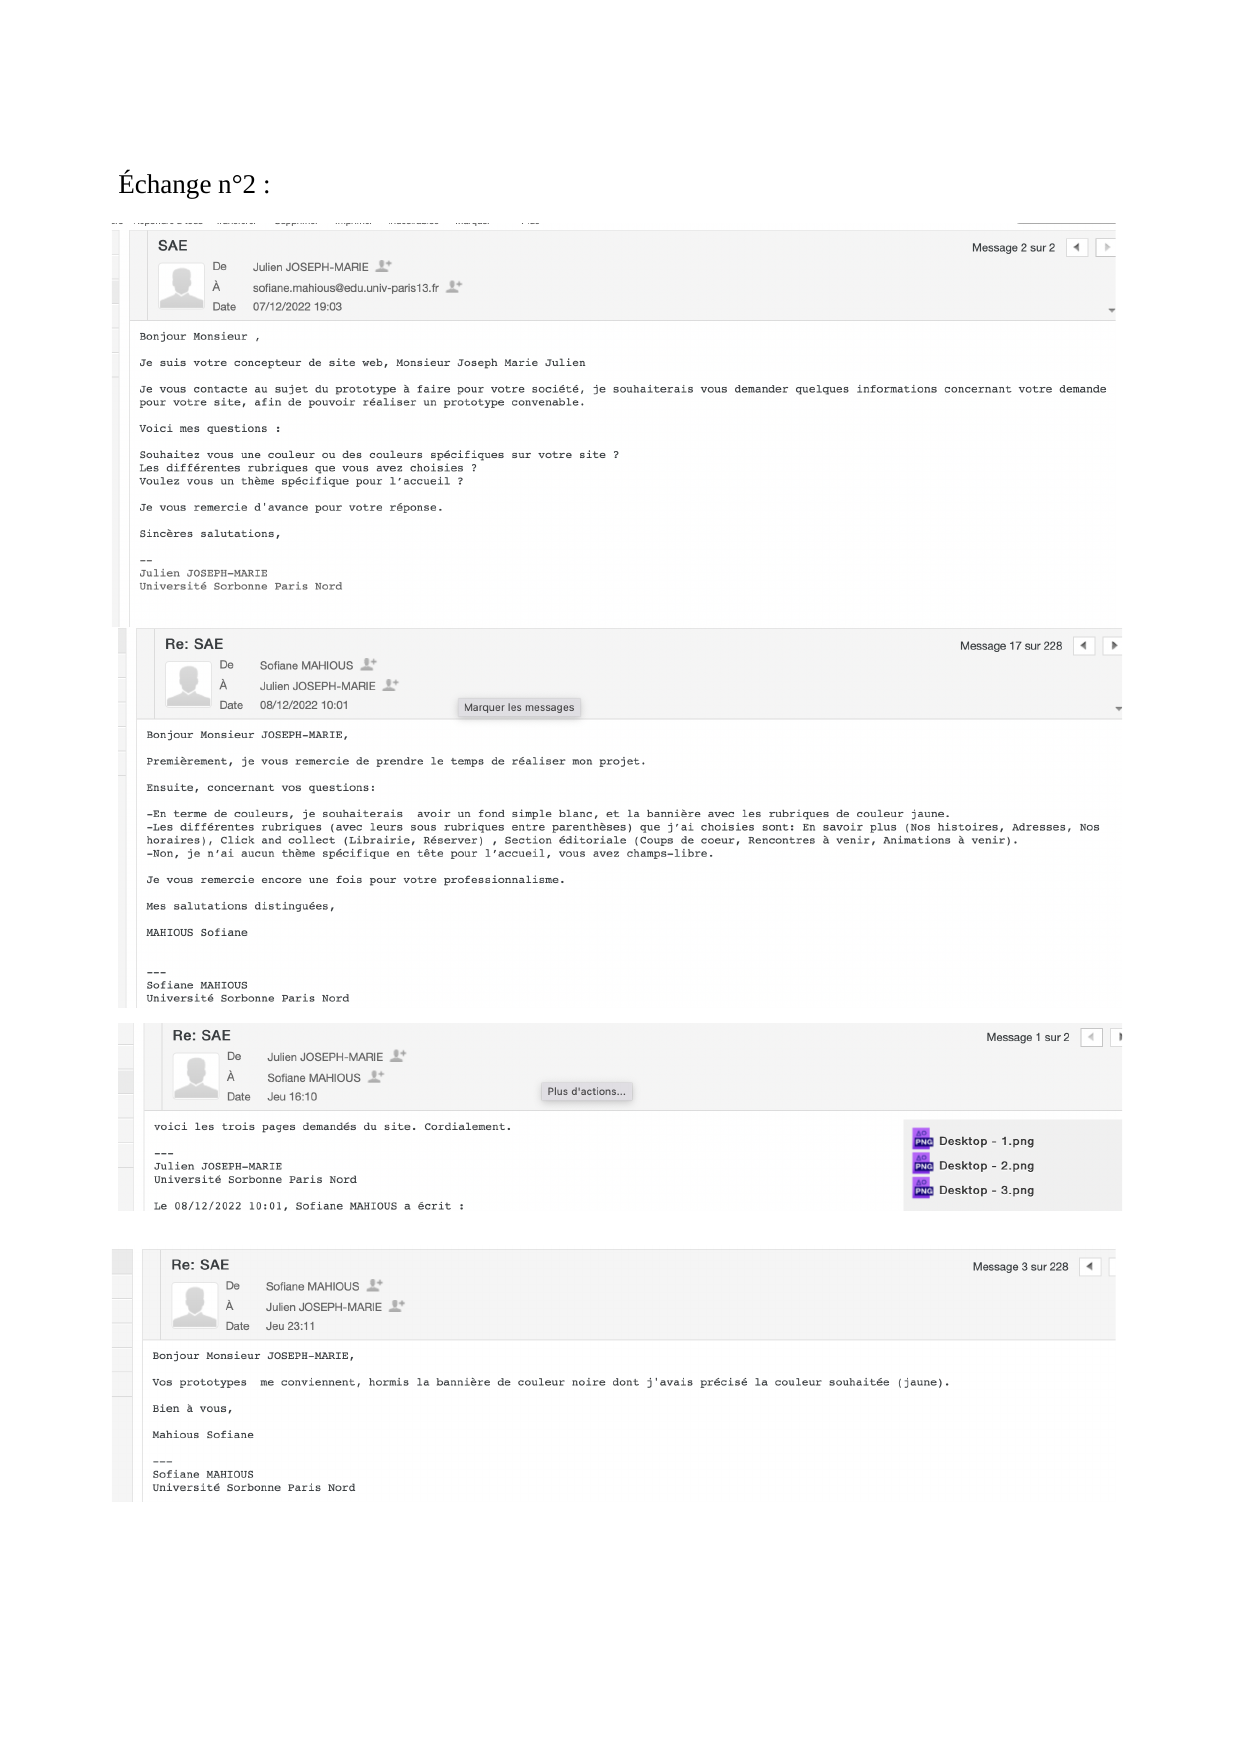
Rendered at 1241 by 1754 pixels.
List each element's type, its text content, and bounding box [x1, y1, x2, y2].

text Échange n°2 : [118, 168, 1122, 199]
picture [111, 1245, 1116, 1502]
picture [111, 223, 1123, 1008]
picture [118, 1023, 1123, 1211]
